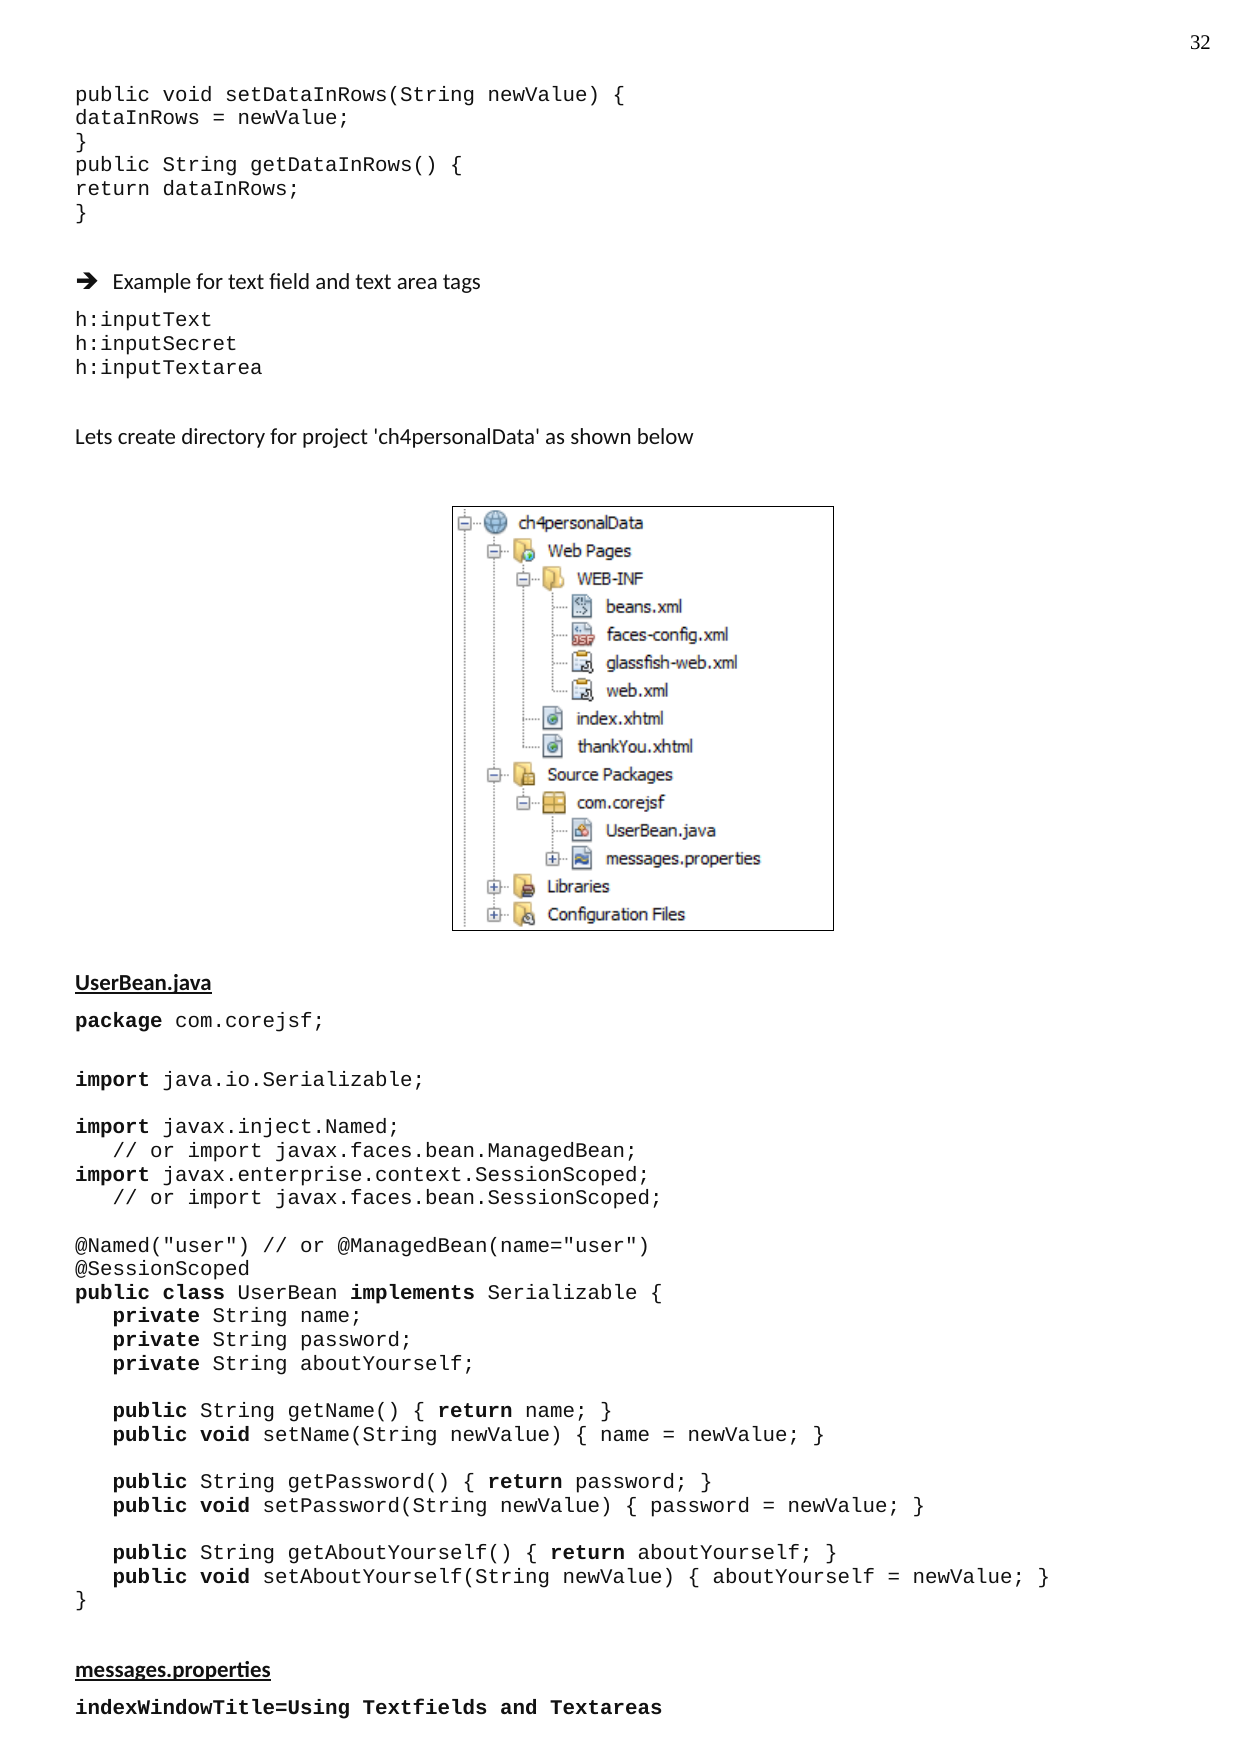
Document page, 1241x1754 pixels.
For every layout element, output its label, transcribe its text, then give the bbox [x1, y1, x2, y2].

text @Named("user") // or @ManagedBean(name="user") [75, 1234, 1211, 1258]
list Example for text field and text area tags [75, 267, 1211, 295]
text import java.io.Serializable; [75, 1069, 1211, 1093]
text import javax.inject.Named; [75, 1116, 1211, 1140]
list Lets create directory for project 'ch4personalData' as shown below [75, 422, 1211, 450]
text // or import javax.faces.bean.ManagedBean; [75, 1140, 1211, 1164]
text return dataInRows; [75, 178, 1211, 202]
text UserBean.java [75, 968, 1211, 996]
text private String name; [75, 1306, 1211, 1329]
text public void setName(String newValue) { name = newValue; } [75, 1424, 1211, 1447]
text public String getName() { return name; } [75, 1400, 1211, 1424]
text import javax.enterprise.context.SessionScoped; [75, 1164, 1211, 1187]
text } [75, 1589, 1211, 1613]
text // or import javax.faces.bean.SessionScoped; [75, 1187, 1211, 1211]
text public void setDataInRows(String newValue) { [75, 83, 1211, 107]
text h:inputTextarea [75, 357, 1211, 380]
text public void setPassword(String newValue) { password = newValue; } [75, 1495, 1211, 1518]
text public class UserBean implements Serializable { [75, 1282, 1211, 1306]
text indexWindowTitle=Using Textfields and Textareas [75, 1697, 1211, 1721]
text public String getAboutYourself() { return aboutYourself; } [75, 1542, 1211, 1566]
text } [75, 131, 1211, 154]
text h:inputSecret [75, 333, 1211, 357]
text private String password; [75, 1329, 1211, 1353]
text dataInRows = newValue; [75, 107, 1211, 131]
text } [75, 202, 1211, 225]
text public String getDataInRows() { [75, 154, 1211, 178]
text private String aboutYourself; [75, 1353, 1211, 1376]
text public String getPassword() { return password; } [75, 1471, 1211, 1495]
text package com.corejsf; [75, 1010, 1211, 1034]
text public void setAboutYourself(String newValue) { aboutYourself = newValue; } [75, 1566, 1211, 1589]
text h:inputText [75, 309, 1211, 333]
text @SessionScoped [75, 1258, 1211, 1282]
text messages.properties [75, 1655, 1211, 1683]
